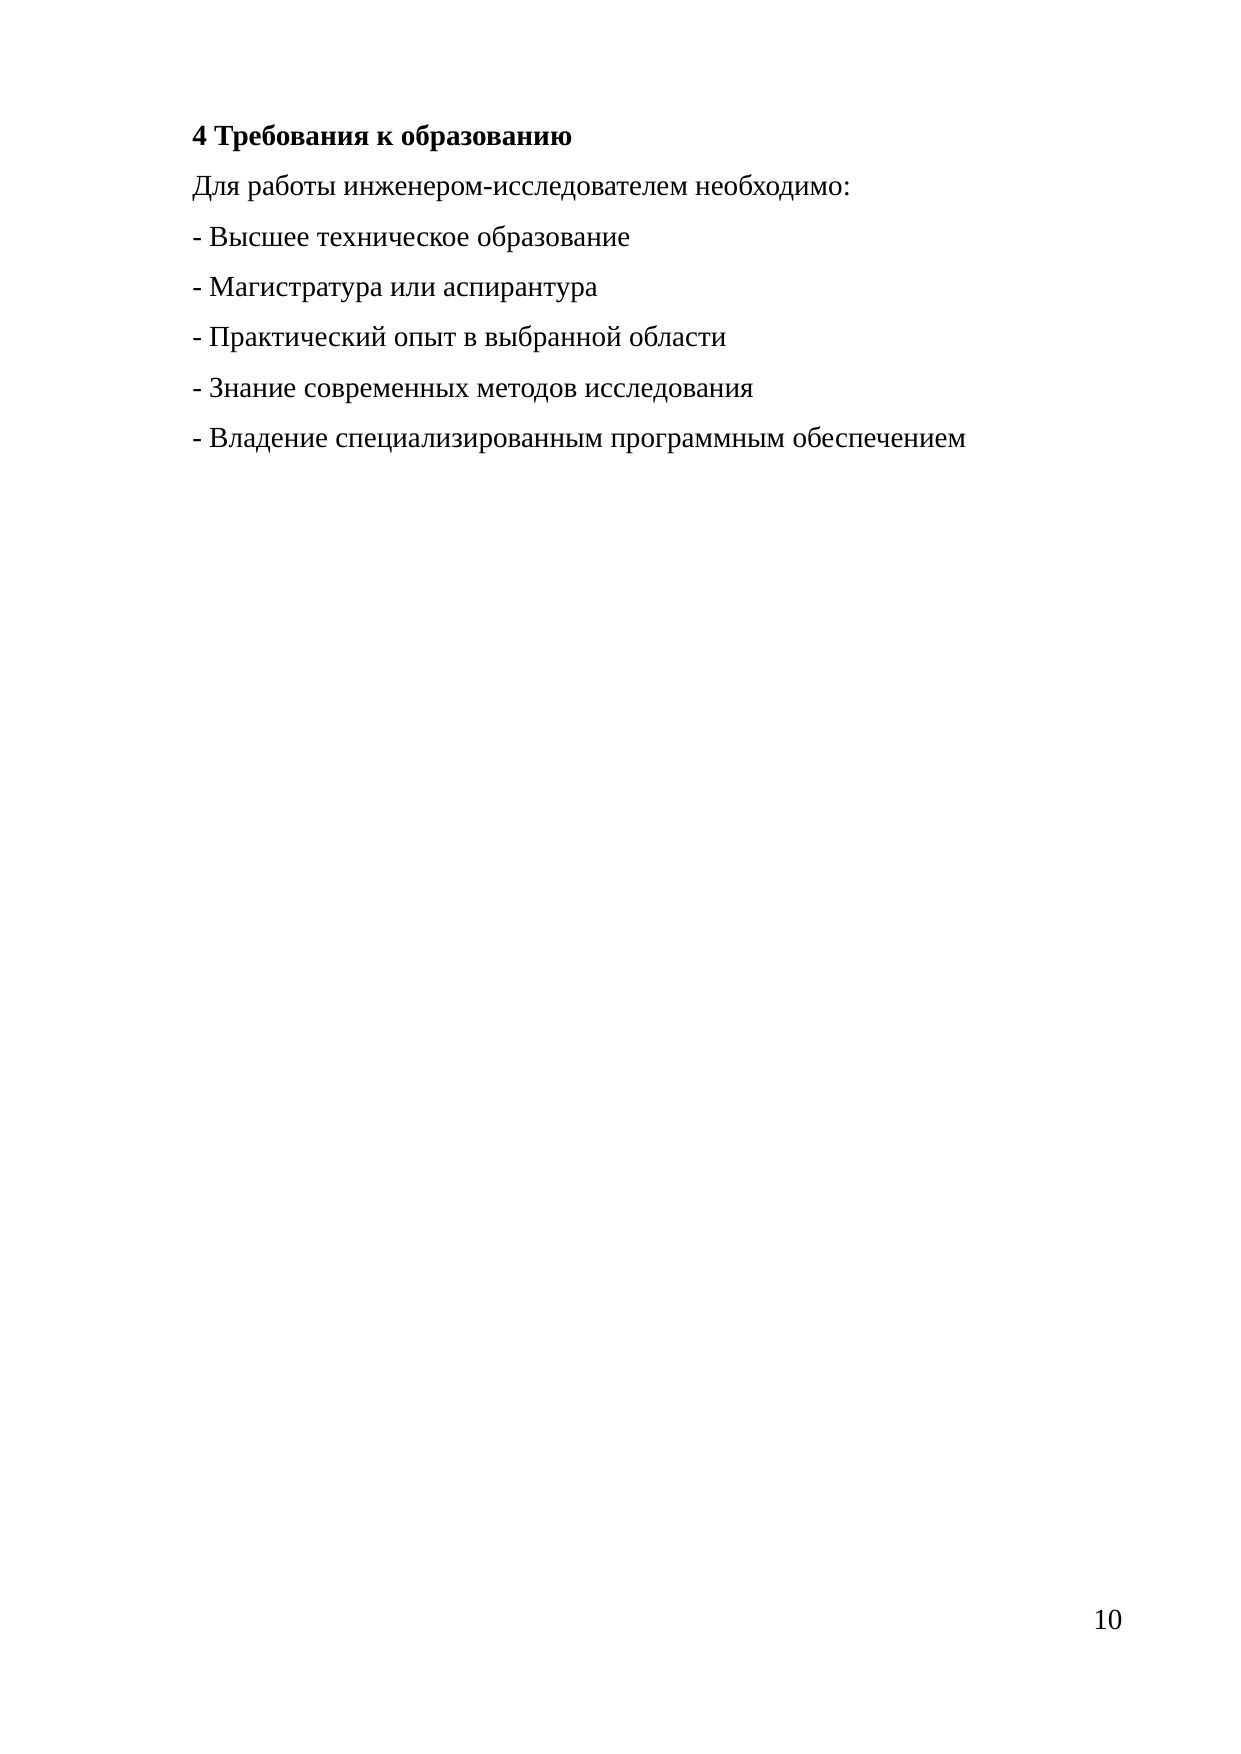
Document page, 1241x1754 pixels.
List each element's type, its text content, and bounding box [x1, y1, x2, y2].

text - Знание современных методов исследования [118, 370, 1122, 403]
subtitle Требования к образованию [118, 118, 1122, 152]
text - Практический опыт в выбранной области [118, 319, 1122, 353]
text - Магистратура или аспирантура [118, 269, 1122, 303]
text - Владение специализированным программным обеспечением [118, 420, 1122, 453]
text - Высшее техническое образование [118, 219, 1122, 252]
text Для работы инженером-исследователем необходимо: [118, 168, 1122, 202]
